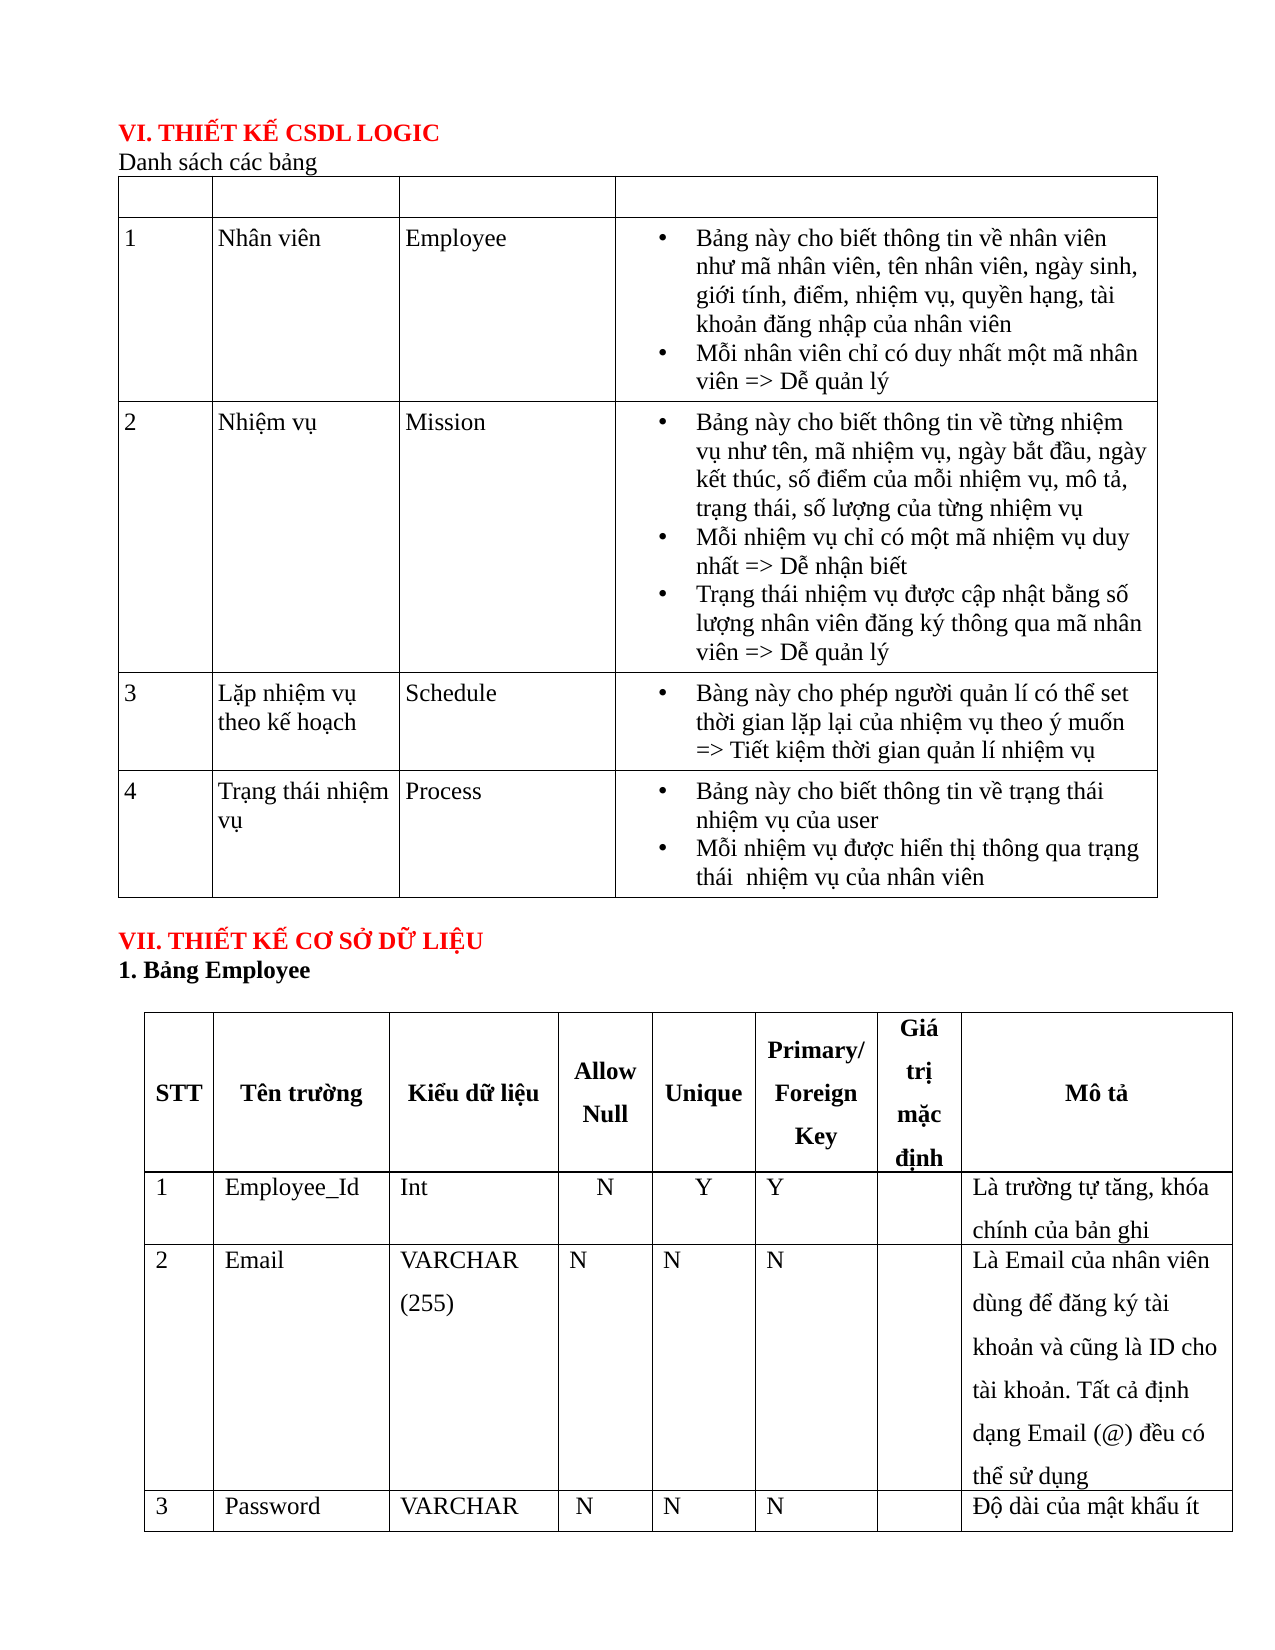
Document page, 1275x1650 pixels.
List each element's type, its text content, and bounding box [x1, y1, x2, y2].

table_cell Password [214, 1491, 389, 1531]
table_cell Email [214, 1245, 389, 1490]
table_cell VARCHAR [390, 1491, 558, 1531]
table_header [400, 177, 615, 216]
table_header Mô tả [962, 1013, 1232, 1171]
table_cell N [653, 1491, 755, 1531]
table_cell Là trường tự tăng, khóa chính của bản ghi [962, 1173, 1232, 1244]
table_cell Int [390, 1173, 558, 1244]
table_cell Lặp nhiệm vụ theo kế hoạch [213, 673, 399, 770]
table_cell N [756, 1245, 877, 1490]
table_cell VARCHAR (255) [390, 1245, 558, 1490]
table_cell Bảng này cho biết thông tin về từng nhiệm vụ như tên, mã nhiệm vụ, ngày bắt đầu, ngày kết thúc, số điểm của mỗi nhiệm vụ, mô tả, trạng thái, số lượng của từng nhiệm vụ Mỗi nhiệm vụ chỉ có một mã nhiệm vụ duy nhất => Dễ nhận biết Trạng thái nhiệm vụ được cập nhật bằng số lượng nhân viên đăng ký thông qua mã nhân viên => Dễ quản lý [616, 402, 1157, 672]
table_cell N [653, 1245, 755, 1490]
table_cell Process [400, 771, 615, 897]
table_cell Độ dài của mật khẩu ít [962, 1491, 1232, 1531]
table_header Allow Null [559, 1013, 652, 1171]
table_header Giá trị mặc định [878, 1013, 961, 1171]
table_header [213, 177, 399, 216]
text 1. Bảng Employee [118, 955, 1157, 983]
table_header [616, 177, 1157, 216]
table_cell N [756, 1491, 877, 1531]
table_cell 2 [119, 402, 212, 672]
table_header Unique [653, 1013, 755, 1171]
table_cell Bảng này cho biết thông tin về trạng thái nhiệm vụ của user Mỗi nhiệm vụ được hiển thị thông qua trạng thái nhiệm vụ của nhân viên [616, 771, 1157, 897]
table_cell Employee [400, 218, 615, 401]
table_cell Employee_Id [214, 1173, 389, 1244]
table_cell 1 [119, 218, 212, 401]
table_cell Y [756, 1173, 877, 1244]
table_cell Bàng này cho phép người quản lí có thể set thời gian lặp lại của nhiệm vụ theo ý muốn => Tiết kiệm thời gian quản lí nhiệm vụ [616, 673, 1157, 770]
table_cell N [559, 1245, 652, 1490]
table_cell Trạng thái nhiệm vụ [213, 771, 399, 897]
table_cell Mission [400, 402, 615, 672]
table_header Kiểu dữ liệu [390, 1013, 558, 1171]
table_cell 2 [145, 1245, 213, 1490]
table_cell 4 [119, 771, 212, 897]
table_cell Nhân viên [213, 218, 399, 401]
text VII. THIẾT KẾ CƠ SỞ DỮ LIỆU [118, 926, 1157, 955]
text VI. THIẾT KẾ CSDL LOGIC [118, 118, 1157, 147]
table_cell 3 [145, 1491, 213, 1531]
table_header [119, 177, 212, 216]
table_cell Y [653, 1173, 755, 1244]
table_cell [878, 1245, 961, 1490]
table_cell Là Email của nhân viên dùng để đăng ký tài khoản và cũng là ID cho tài khoản. Tất cả định dạng Email (@) đều có thể sử dụng [962, 1245, 1232, 1490]
table_cell N [559, 1173, 652, 1244]
table_cell Schedule [400, 673, 615, 770]
table_header Primary/Foreign Key [756, 1013, 877, 1171]
table_cell Bảng này cho biết thông tin về nhân viên như mã nhân viên, tên nhân viên, ngày sinh, giới tính, điểm, nhiệm vụ, quyền hạng, tài khoản đăng nhập của nhân viên Mỗi nhân viên chỉ có duy nhất một mã nhân viên => Dễ quản lý [616, 218, 1157, 401]
table_cell [878, 1491, 961, 1531]
table_header Tên trường [214, 1013, 389, 1171]
table_cell Nhiệm vụ [213, 402, 399, 672]
table_cell 3 [119, 673, 212, 770]
table_cell 1 [145, 1173, 213, 1244]
table_cell N [559, 1491, 652, 1531]
table_cell [878, 1173, 961, 1244]
text Danh sách các bảng [118, 147, 1157, 176]
table_header STT [145, 1013, 213, 1171]
